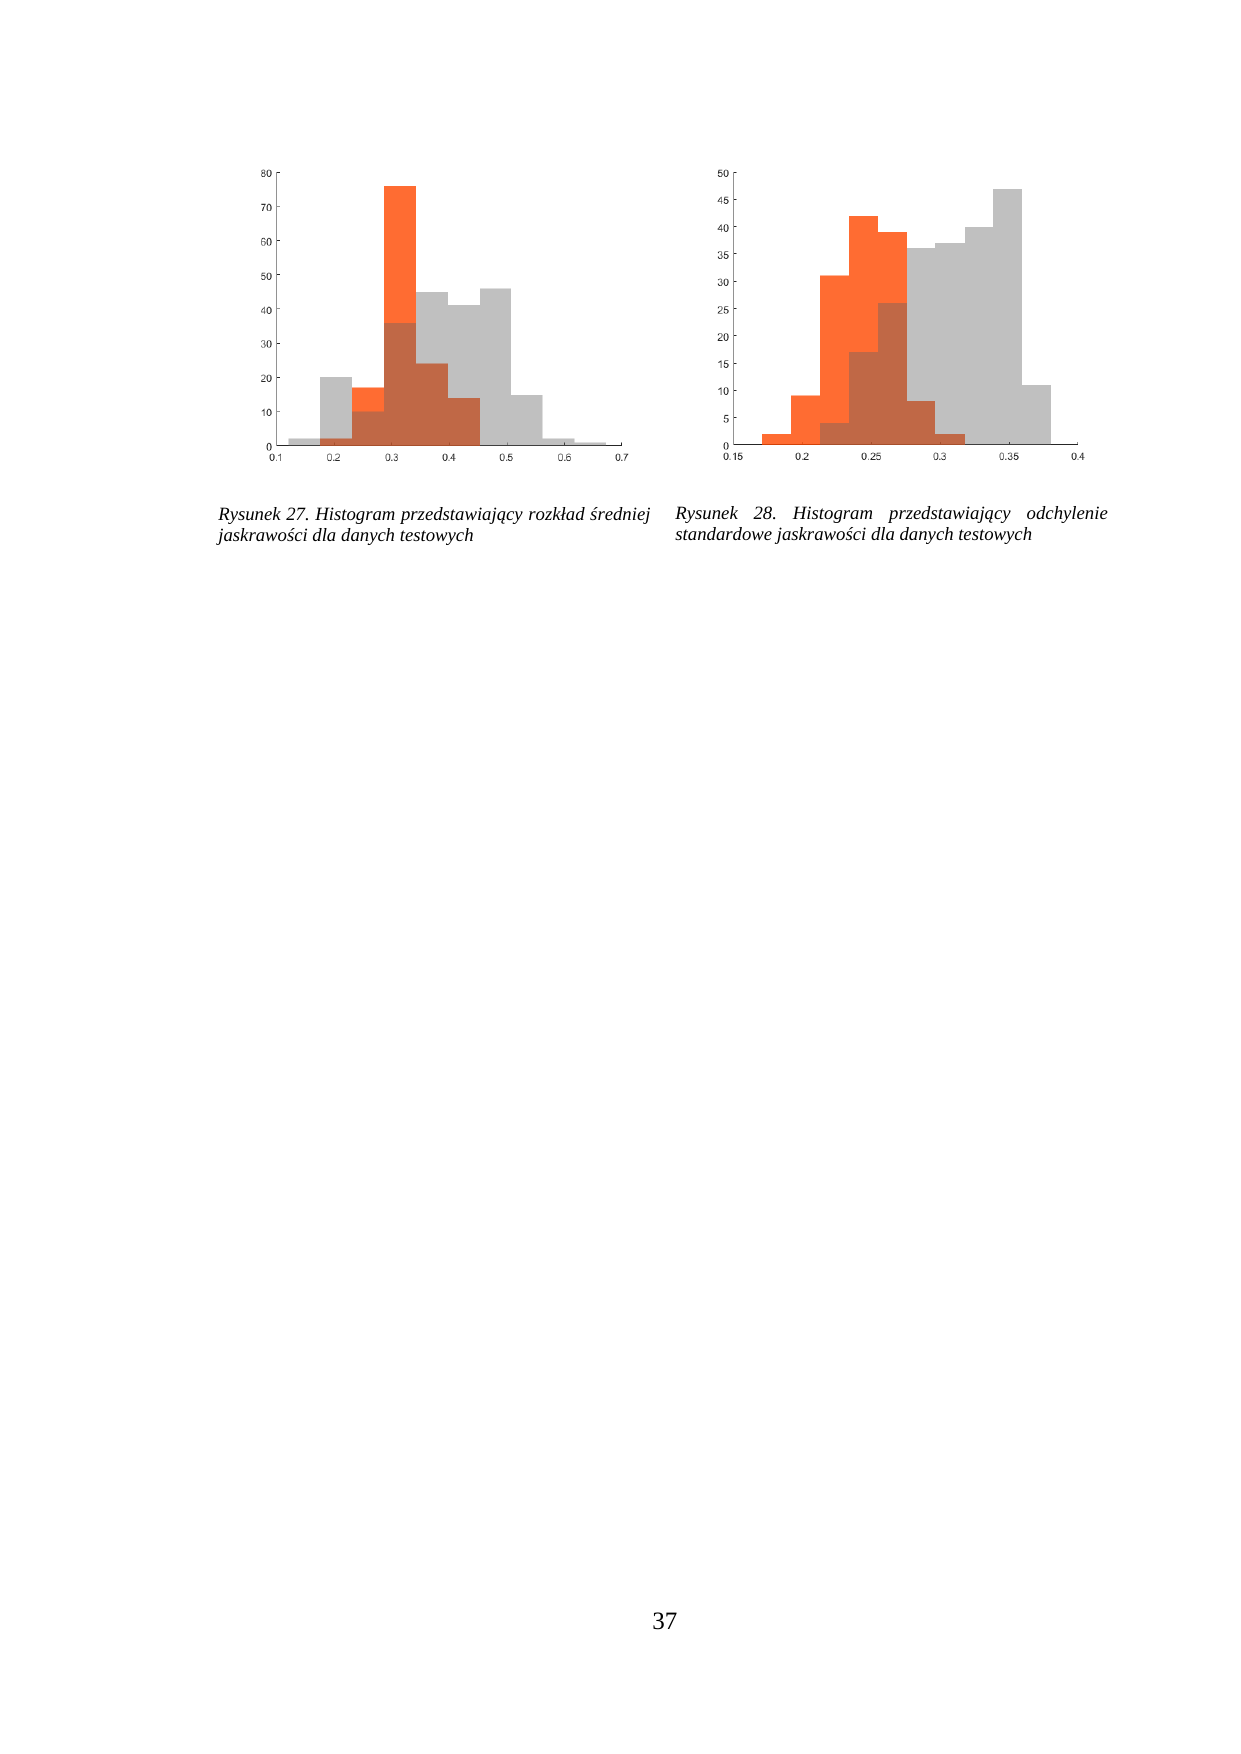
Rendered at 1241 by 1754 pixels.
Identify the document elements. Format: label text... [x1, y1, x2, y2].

table_cell Rysunek 27. Histogram przedstawiający rozkład średniej jaskrawości dla danych testowych [207, 148, 664, 566]
table_cell Rysunek 28. Histogram przedstawiający odchylenie standardowe jaskrawości dla danych testowych [664, 148, 1121, 566]
